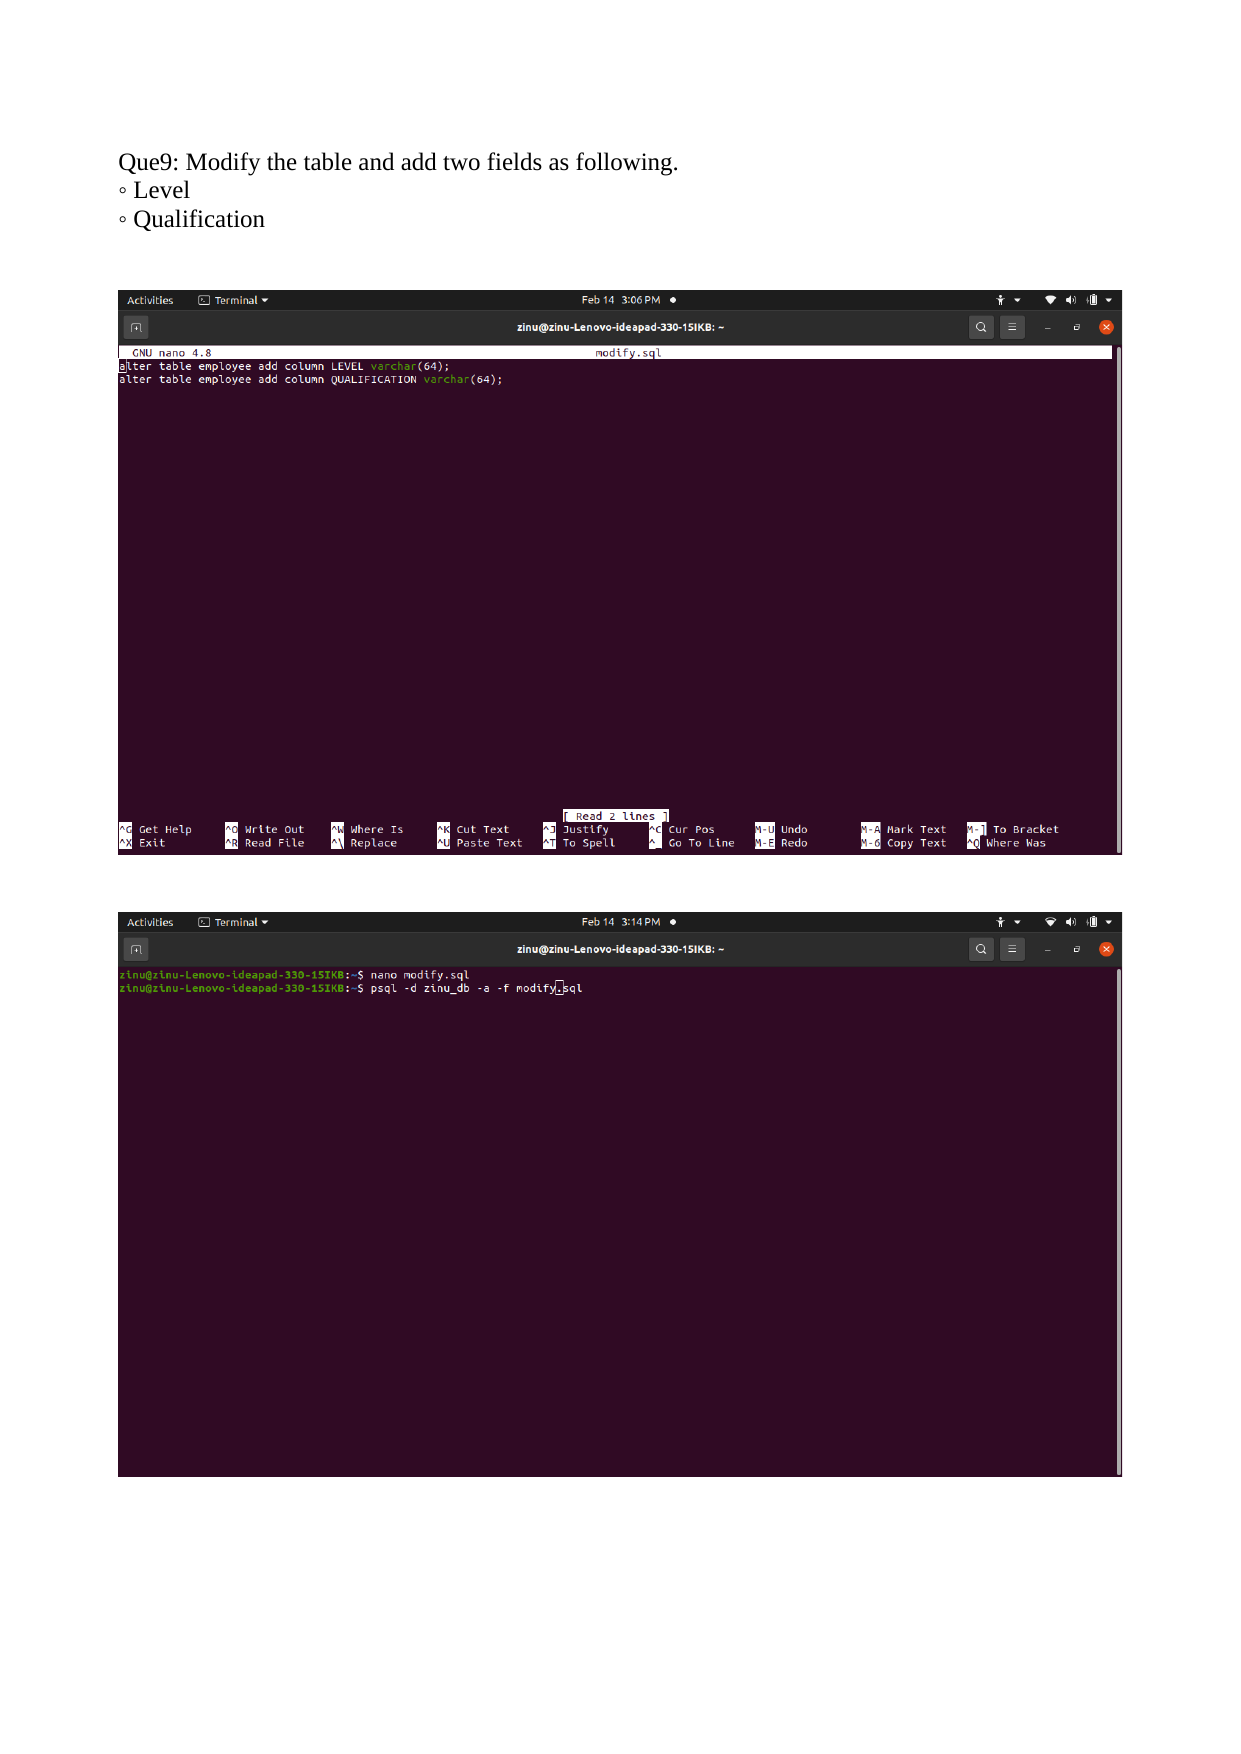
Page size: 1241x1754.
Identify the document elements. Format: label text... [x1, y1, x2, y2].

text ◦ Qualification [118, 204, 1122, 233]
text ◦ Level [118, 176, 1122, 204]
picture [118, 290, 1123, 855]
picture [118, 912, 1123, 1477]
text Que9: Modify the table and add two fields as following. [118, 147, 1122, 176]
